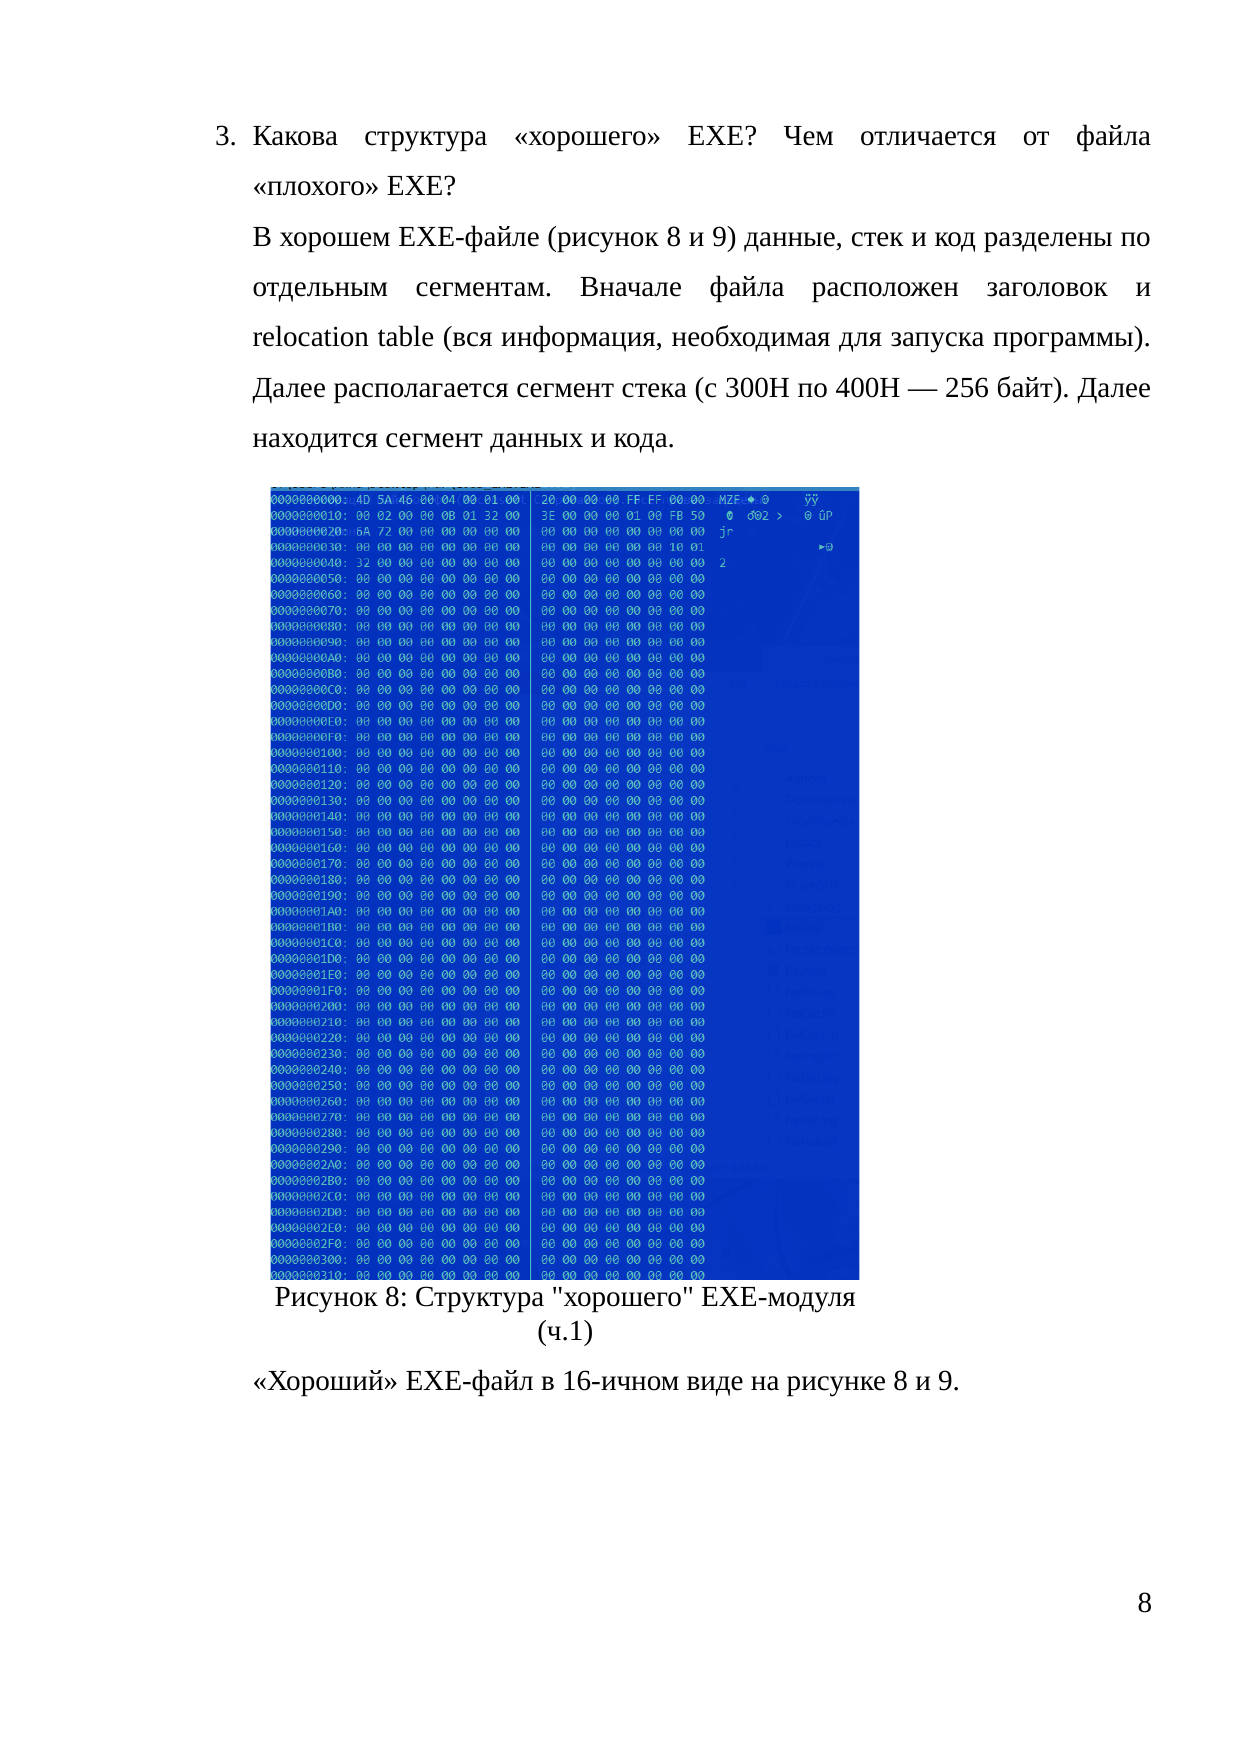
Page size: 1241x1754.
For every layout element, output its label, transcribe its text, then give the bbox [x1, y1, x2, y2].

text Рисунок 8: Структура "хорошего" EXE-модуля (ч.1) [271, 488, 859, 1347]
list В хорошем EXE-файле (рисунок 8 и 9) данные, стек и код разделены по отдельным сегментам. Вначале файла расположен заголовок и relocation table (вся информация, необходимая для запуска программы). Далее располагается сегмент стека (с 300H по 400H — 256 байт). Далее находится сегмент данных и кода. [215, 219, 1152, 453]
list Какова структура «хорошего» EXE? Чем отличается от файла «плохого» EXE? [215, 118, 1152, 202]
list «Хороший» EXE-файл в 16-ичном виде на рисунке 8 и 9. [215, 1022, 1152, 1397]
